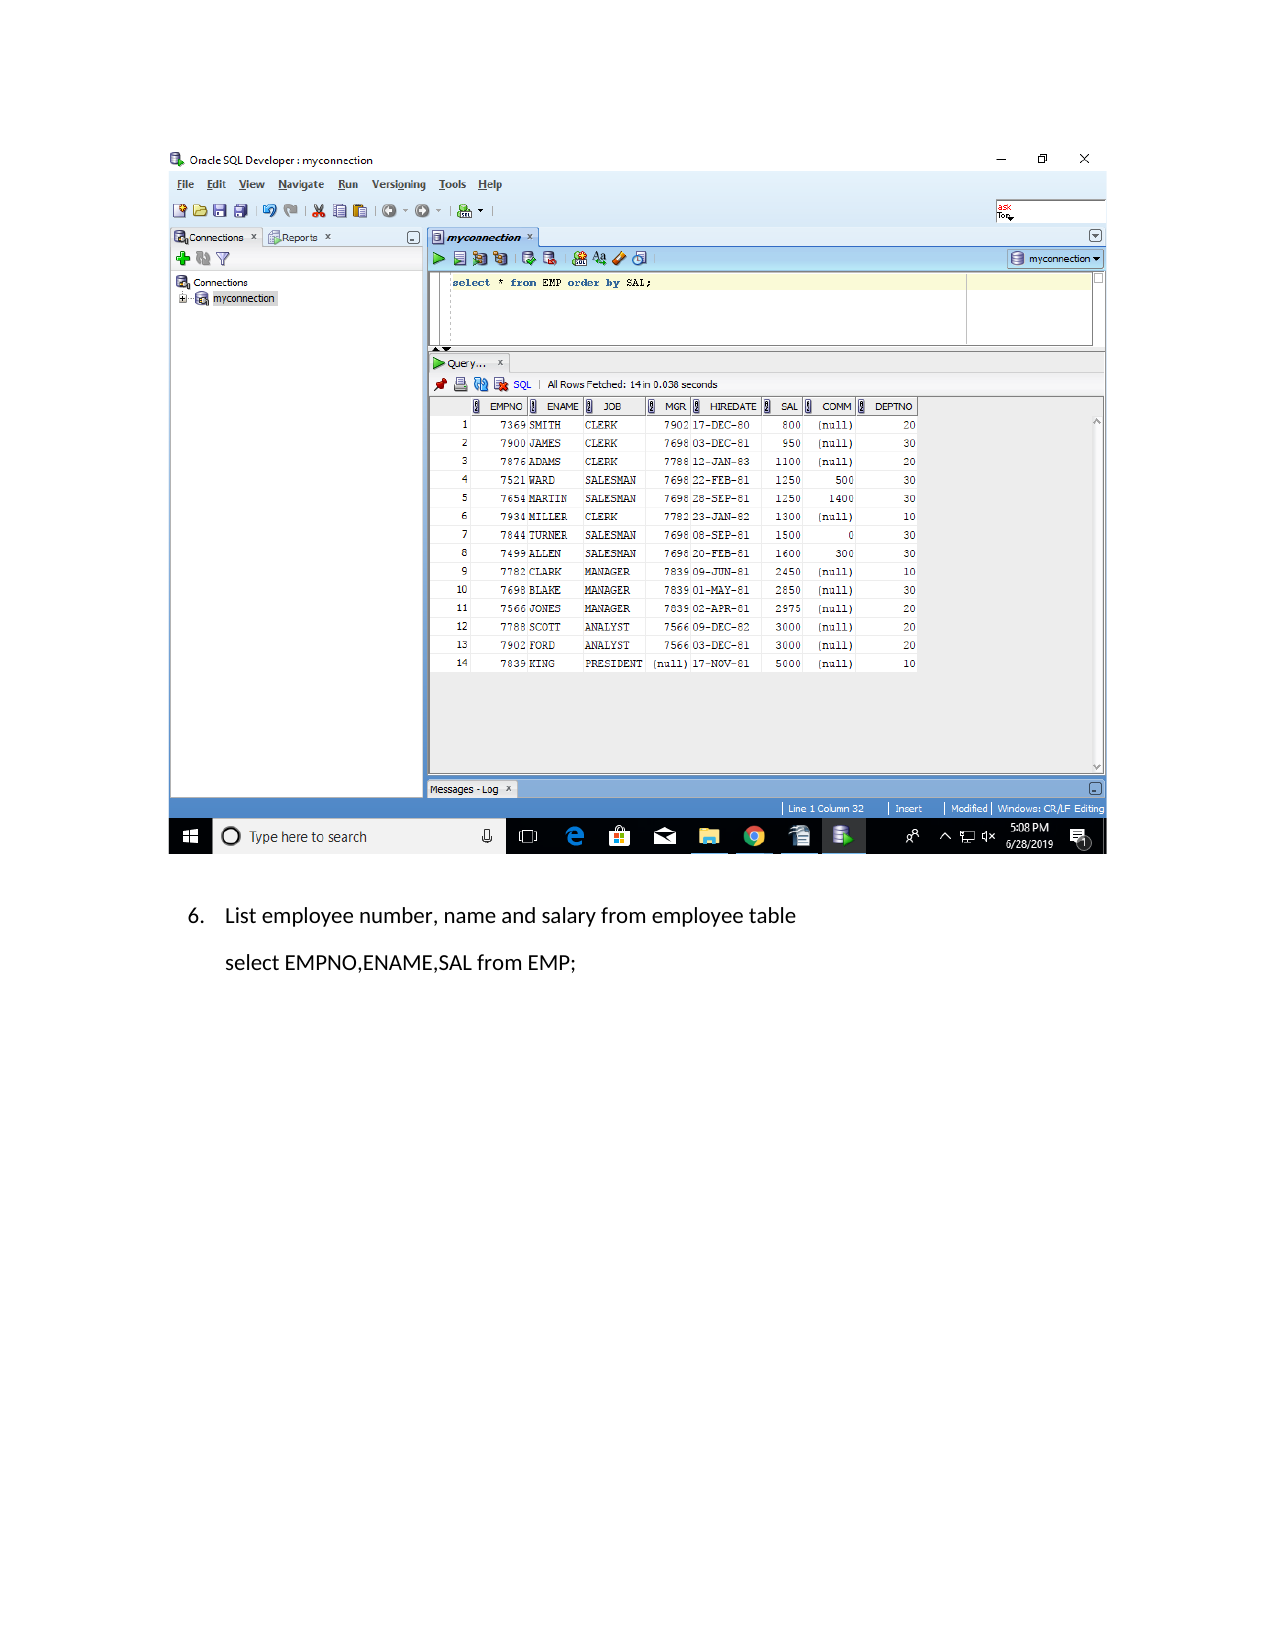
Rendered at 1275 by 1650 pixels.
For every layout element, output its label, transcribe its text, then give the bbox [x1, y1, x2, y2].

list List employee number, name and salary from employee table [187, 902, 1125, 929]
picture [168, 150, 1107, 854]
list select EMPNO,ENAME,SAL from EMP; [187, 948, 1125, 976]
